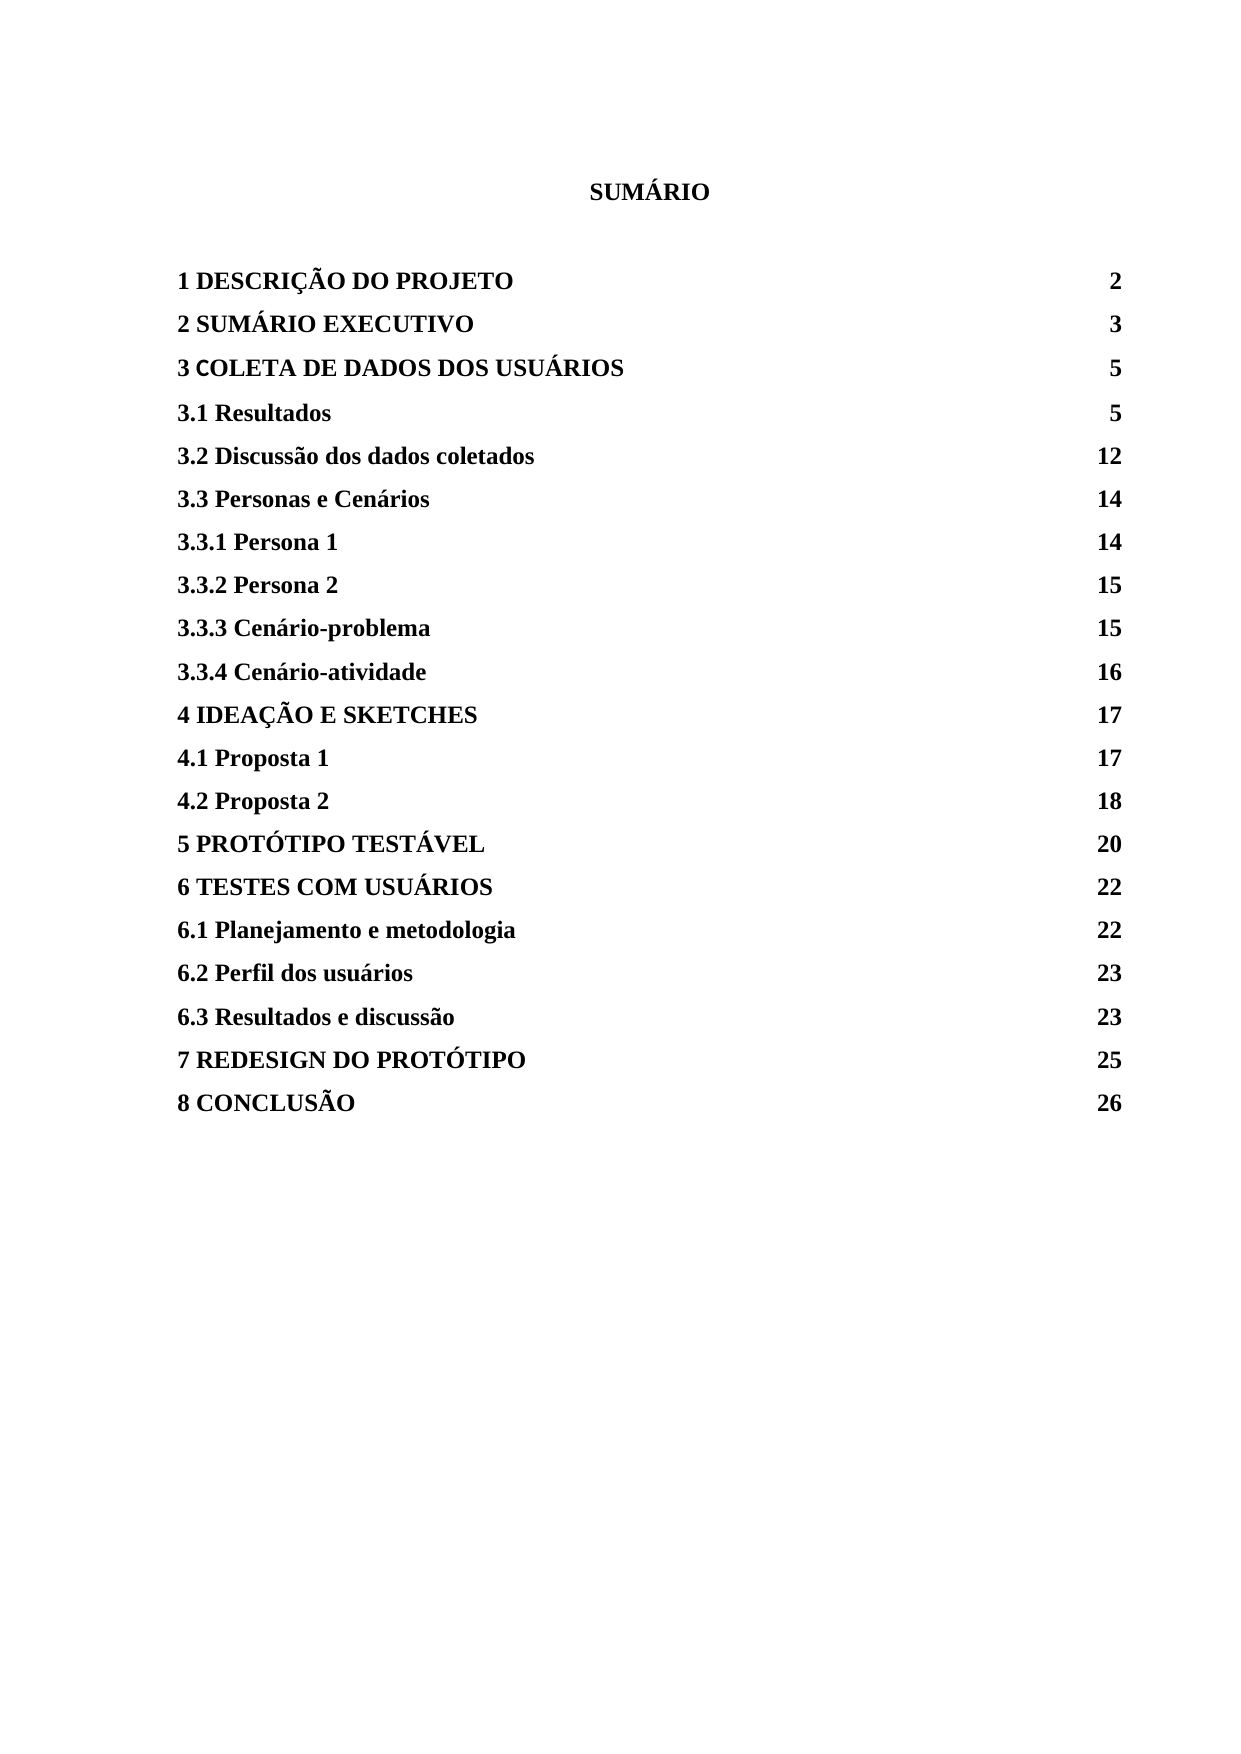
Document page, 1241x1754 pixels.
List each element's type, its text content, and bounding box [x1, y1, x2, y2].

text 1 DESCRIÇÃO DO PROJETO 2 [177, 266, 1122, 295]
text 8 CONCLUSÃO 26 [177, 1088, 1122, 1117]
text 5 PROTÓTIPO TESTÁVEL 20 [177, 829, 1122, 858]
text 4 IDEAÇÃO E SKETCHES 17 [177, 700, 1122, 728]
text 6.1 Planejamento e metodologia 22 [177, 915, 1122, 944]
text 3 COLETA DE DADOS DOS USUÁRIOS 5 [177, 352, 1122, 383]
text 6 TESTES COM USUÁRIOS 22 [177, 872, 1122, 901]
text 3.3.1 Persona 1 14 [177, 527, 1122, 556]
text 4.2 Proposta 2 18 [177, 786, 1122, 815]
text 4.1 Proposta 1 17 [177, 743, 1122, 772]
text 3.2 Discussão dos dados coletados 12 [177, 441, 1122, 470]
text 3.3.2 Persona 2 15 [177, 570, 1122, 599]
text 2 SUMÁRIO EXECUTIVO 3 [177, 309, 1122, 338]
text 7 REDESIGN DO PROTÓTIPO 25 [177, 1045, 1122, 1073]
text 3.3 Personas e Cenários 14 [177, 484, 1122, 513]
text 3.3.4 Cenário-atividade 16 [177, 657, 1122, 685]
text 3.3.3 Cenário-problema 15 [177, 613, 1122, 642]
text 3.1 Resultados 5 [177, 398, 1122, 427]
text SUMÁRIO [177, 177, 1122, 206]
text 6.2 Perfil dos usuários 23 [177, 958, 1122, 987]
text 6.3 Resultados e discussão 23 [177, 1002, 1122, 1030]
